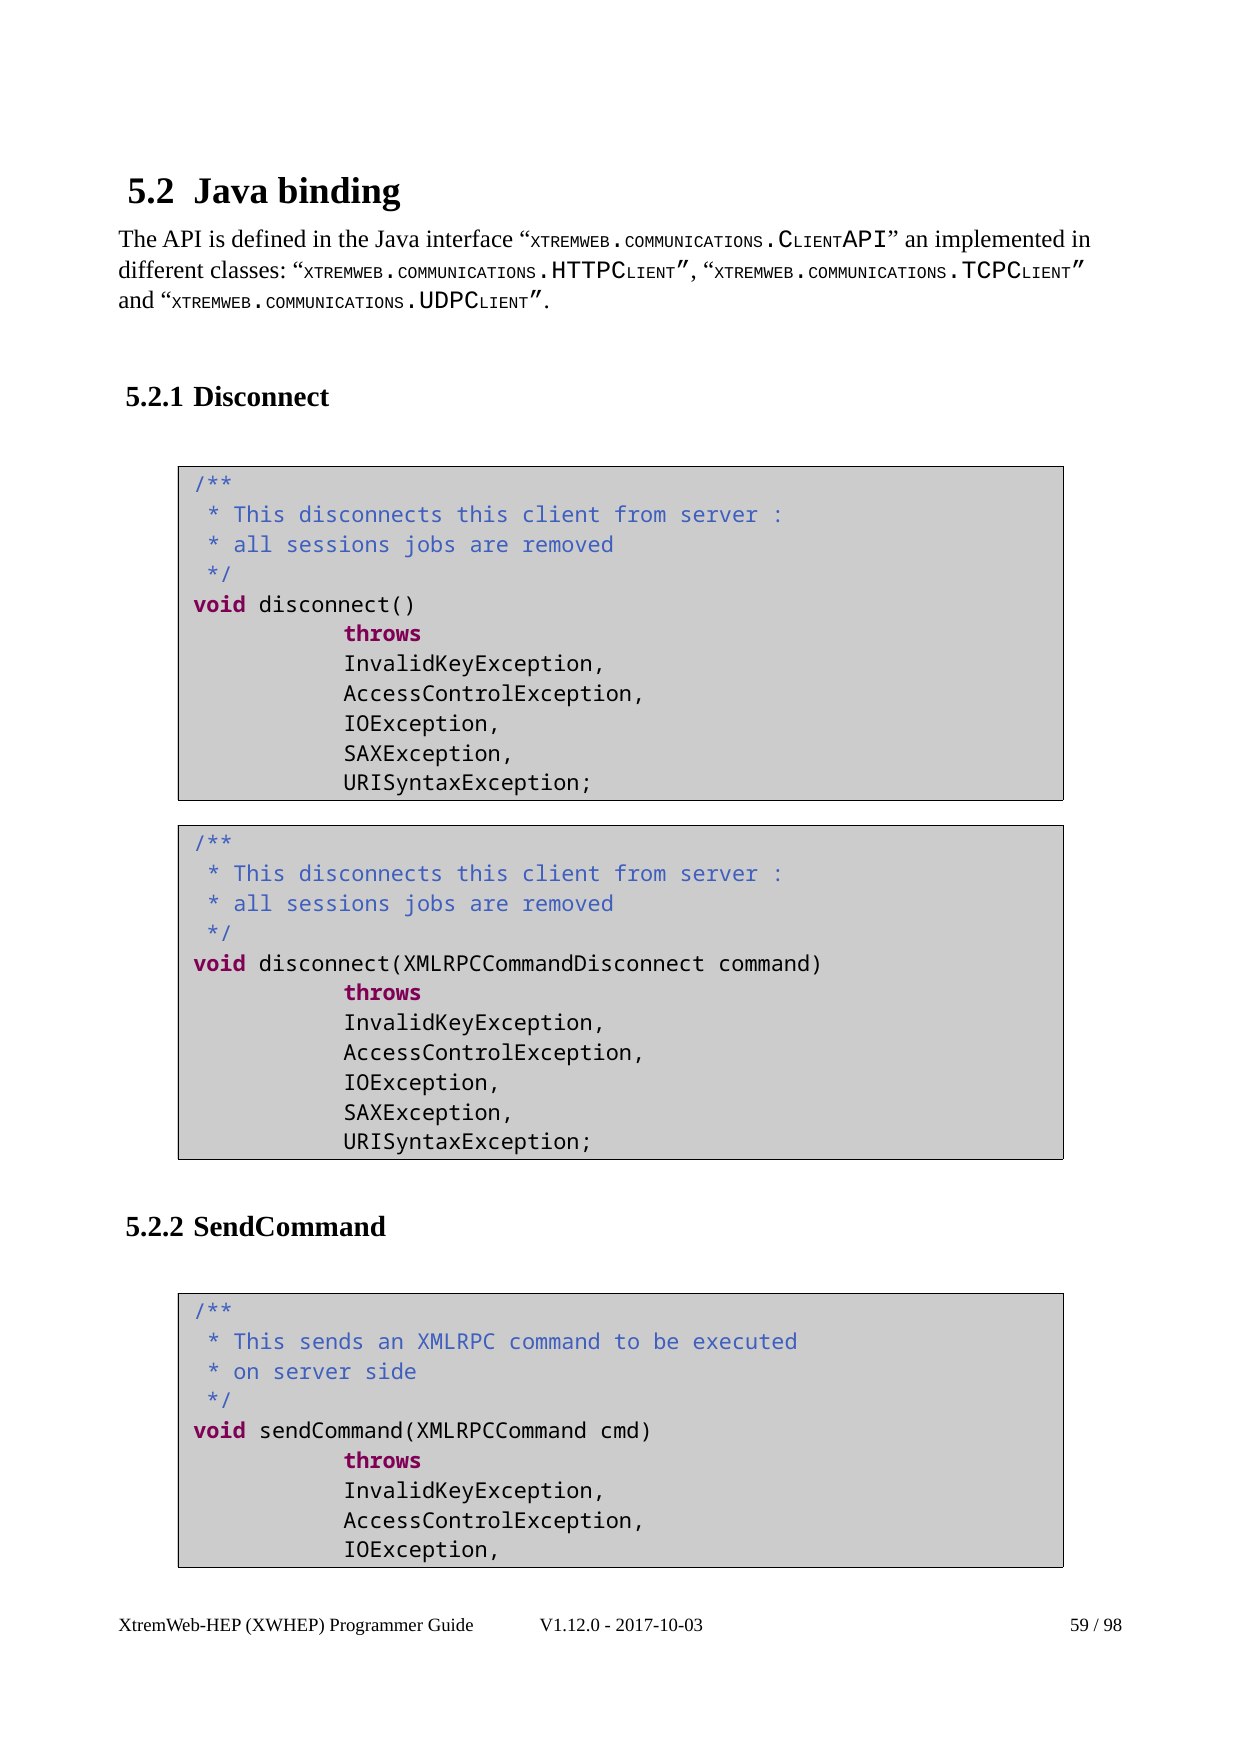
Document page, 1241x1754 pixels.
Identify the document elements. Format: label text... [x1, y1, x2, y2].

subtitle SendCommand [118, 1209, 1122, 1243]
text throws [179, 974, 1063, 1004]
text InvalidKeyException, [179, 1004, 1063, 1034]
text void sendCommand(XMLRPCCommand cmd) [179, 1412, 1063, 1442]
text AccessControlException, [179, 1034, 1063, 1064]
text AccessControlException, [179, 1502, 1063, 1531]
text AccessControlException, [179, 675, 1063, 705]
text */ [179, 556, 1063, 586]
text throws [179, 1442, 1063, 1472]
text /** [179, 826, 1063, 855]
text URISyntaxException; [179, 1123, 1063, 1159]
subtitle Disconnect [118, 379, 1122, 413]
text void disconnect() [179, 586, 1063, 615]
text * This sends an XMLRPC command to be executed [179, 1323, 1063, 1353]
text * all sessions jobs are removed [179, 885, 1063, 915]
text IOException, [179, 1531, 1063, 1567]
text throws [179, 615, 1063, 645]
text * all sessions jobs are removed [179, 526, 1063, 556]
text * This disconnects this client from server : [179, 496, 1063, 526]
text void disconnect(XMLRPCCommandDisconnect command) [179, 944, 1063, 974]
text IOException, [179, 705, 1063, 734]
text The API is defined in the Java interface “xtremweb.communications.ClientAPI” an implemented in different classes: “xtremweb.communications.HTTPClient”, “xtremweb.communications.TCPClient” and “xtremweb.communications.UDPClient”. [118, 224, 1122, 316]
text InvalidKeyException, [179, 1472, 1063, 1502]
subtitle Java binding [118, 168, 1122, 211]
text SAXException, [179, 1093, 1063, 1123]
text URISyntaxException; [179, 764, 1063, 800]
text */ [179, 1382, 1063, 1412]
text /** [179, 467, 1063, 496]
text /** [179, 1294, 1063, 1323]
text IOException, [179, 1064, 1063, 1093]
text * This disconnects this client from server : [179, 855, 1063, 885]
text * on server side [179, 1353, 1063, 1382]
text SAXException, [179, 734, 1063, 764]
text */ [179, 915, 1063, 944]
text InvalidKeyException, [179, 645, 1063, 675]
